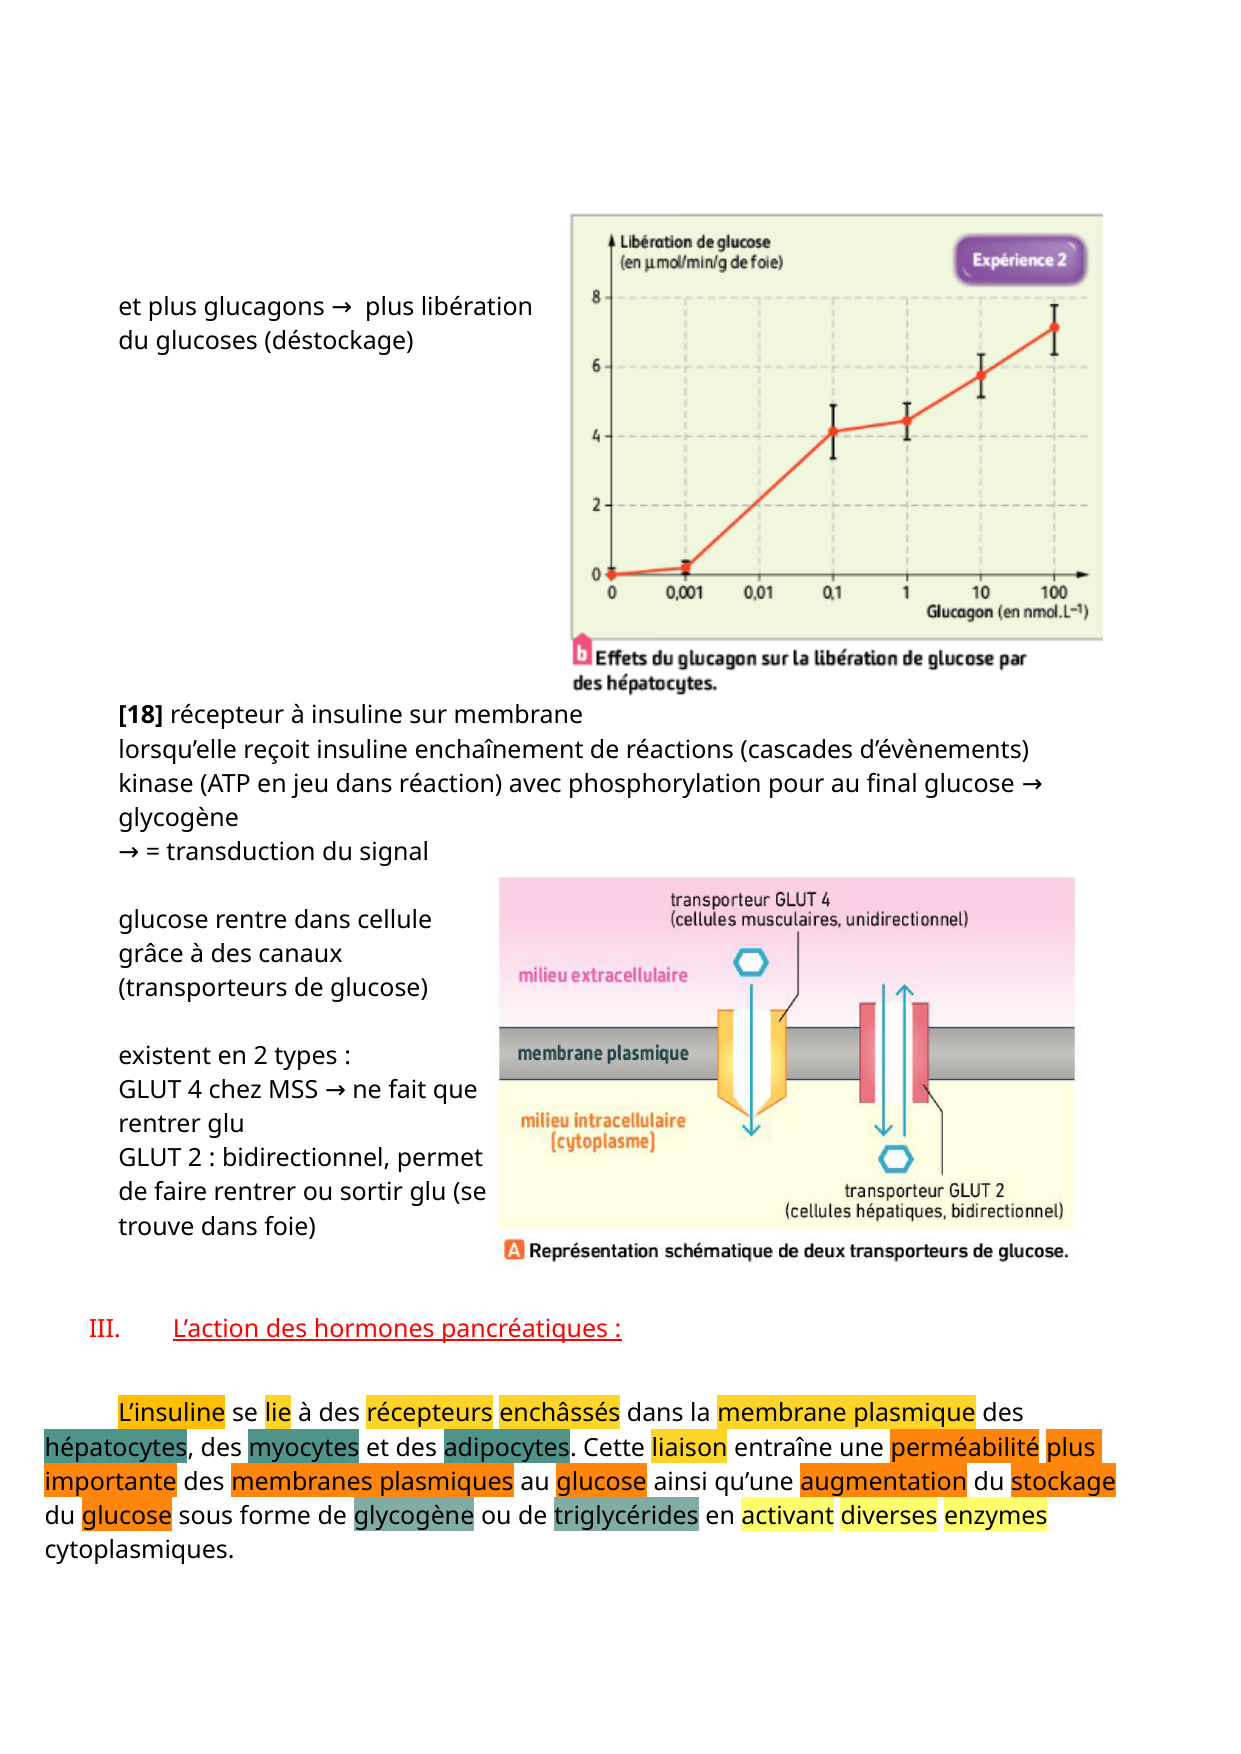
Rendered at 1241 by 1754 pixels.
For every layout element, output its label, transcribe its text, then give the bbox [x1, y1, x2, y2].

text L’insuline se lie à des récepteurs enchâssés dans la membrane plasmique des hépatocytes, des myocytes et des adipocytes. Cette liaison entraîne une perméabilité plus importante des membranes plasmiques au glucose ainsi qu’une augmentation du stockage du glucose sous forme de glycogène ou de triglycérides en activant diverses enzymes cytoplasmiques. [44, 1395, 1122, 1565]
text GLUT 4 chez MSS → ne fait que rentrer glu [118, 1072, 488, 1140]
text [1090, 1072, 1122, 1140]
text kinase (ATP en jeu dans réaction) avec phosphorylation pour au final glucose → glycogène [118, 765, 1122, 833]
text [1090, 1038, 1122, 1072]
text et plus glucagons → plus libération du glucoses (déstockage) [118, 288, 556, 357]
text [1103, 288, 1122, 357]
text existent en 2 types : [118, 1038, 488, 1072]
text [1090, 902, 1122, 1004]
text [1090, 1140, 1122, 1242]
text GLUT 2 : bidirectionnel, permet de faire rentrer ou sortir glu (se trouve dans foie) [118, 1140, 488, 1242]
text glucose rentre dans cellule grâce à des canaux (transporteurs de glucose) [118, 902, 488, 1004]
picture [556, 201, 1103, 696]
picture [488, 867, 1090, 1272]
list III. L’action des hormones pancréatiques : [88, 1310, 1122, 1344]
text lorsqu’elle reçoit insuline enchaînement de réactions (cascades d’évènements) [118, 731, 1122, 765]
text → = transduction du signal [118, 833, 1122, 867]
text [18] récepteur à insuline sur membrane [118, 697, 1122, 731]
